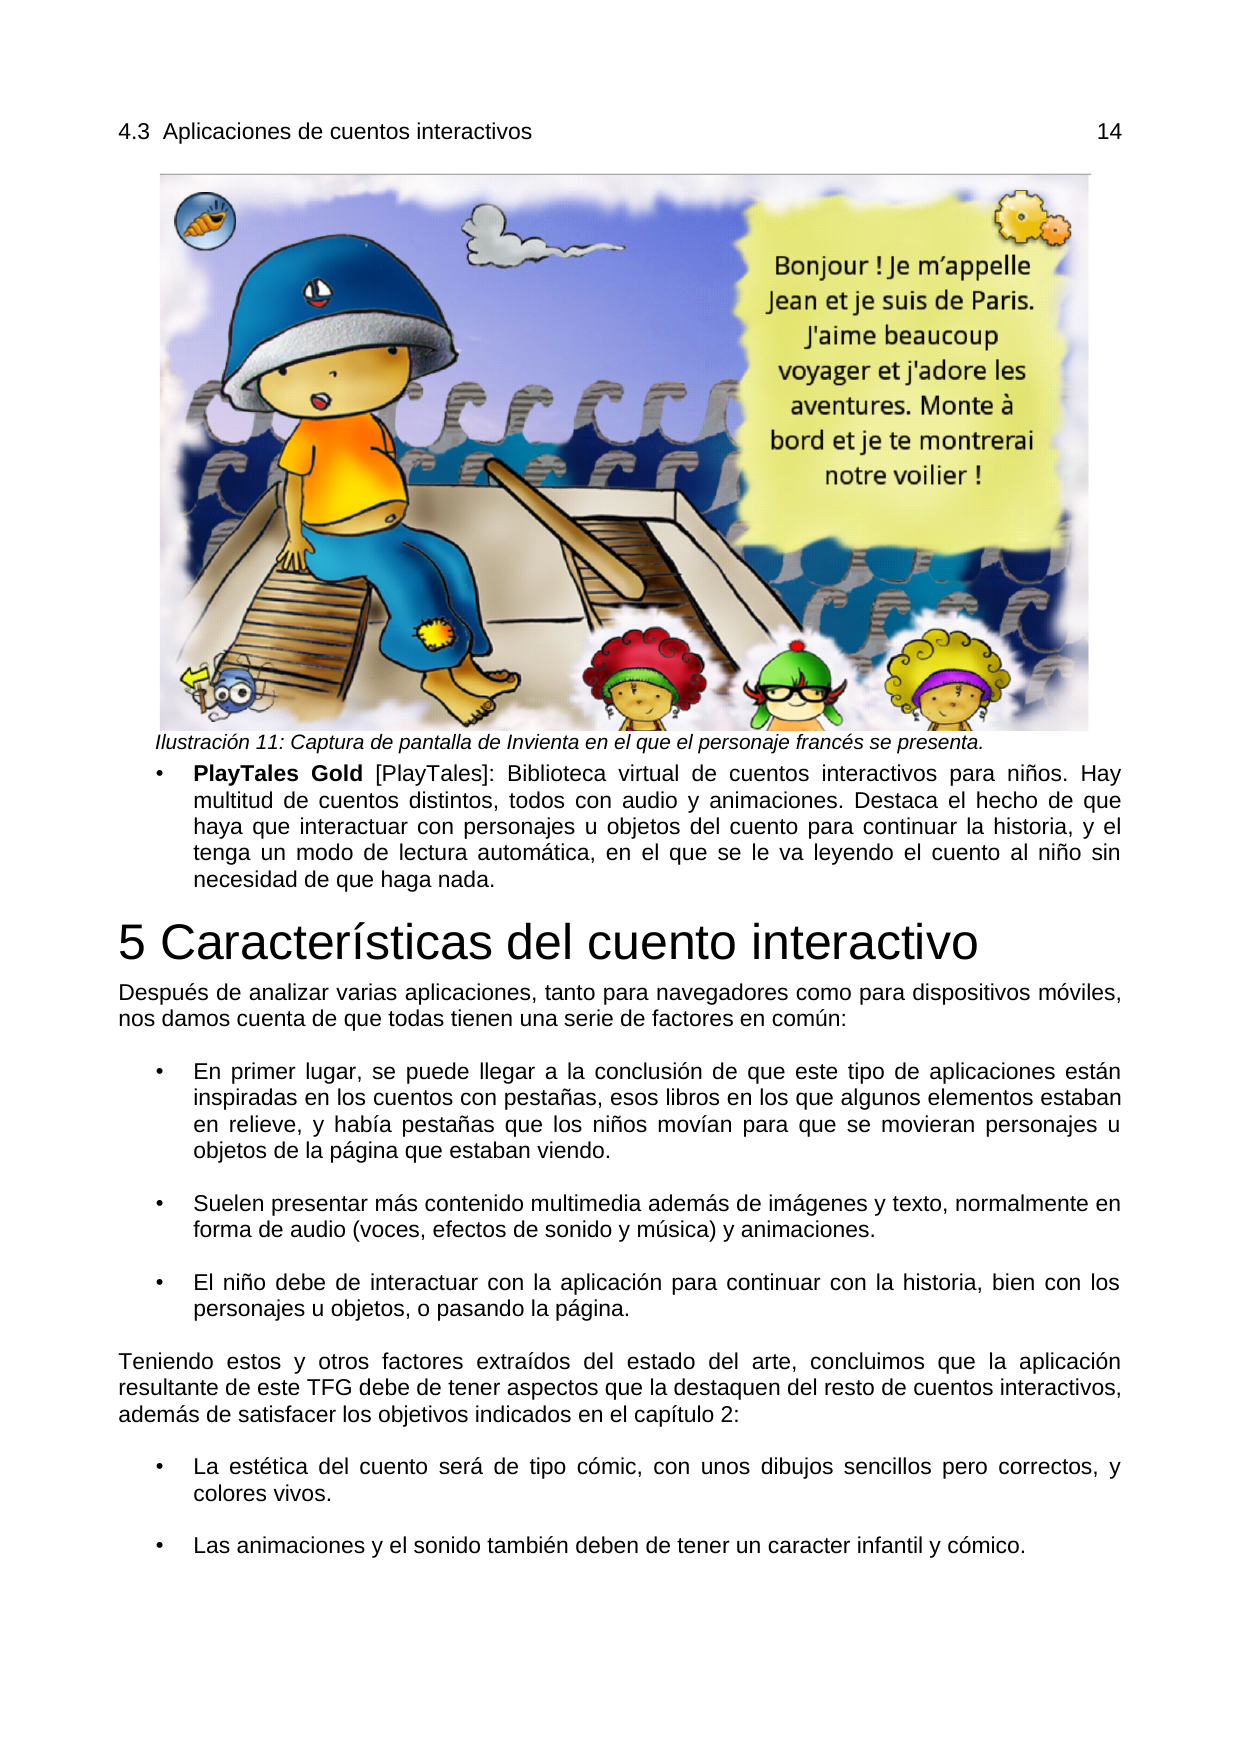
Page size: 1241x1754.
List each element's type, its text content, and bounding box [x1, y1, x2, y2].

list Ilustración 11: Captura de pantalla de Invienta en el que el personaje francés se presenta. [155, 186, 1096, 754]
list Las animaciones y el sonido también deben de tener un caracter infantil y cómico. [156, 1532, 1122, 1559]
list Suelen presentar más contenido multimedia además de imágenes y texto, normalmente en forma de audio (voces, efectos de sonido y música) y animaciones. [156, 1190, 1122, 1242]
text Teniendo estos y otros factores extraídos del estado del arte, concluimos que la aplicación resultante de este TFG debe de tener aspectos que la destaquen del resto de cuentos interactivos, además de satisfacer los objetivos indicados en el capítulo 2: [118, 1348, 1122, 1427]
list La estética del cuento será de tipo cómic, con unos dibujos sencillos pero correctos, y colores vivos. [156, 1453, 1122, 1506]
list En primer lugar, se puede llegar a la conclusión de que este tipo de aplicaciones están inspiradas en los cuentos con pestañas, esos libros en los que algunos elementos estaban en relieve, y había pestañas que los niños movían para que se movieran personajes u objetos de la página que estaban viendo. [156, 1058, 1122, 1163]
text Después de analizar varias aplicaciones, tanto para navegadores como para dispositivos móviles, nos damos cuenta de que todas tienen una serie de factores en común: [118, 979, 1122, 1032]
subtitle Características del cuento interactivo [118, 913, 1122, 970]
list PlayTales Gold [PlayTales]: Biblioteca virtual de cuentos interactivos para niños. Hay multitud de cuentos distintos, todos con audio y animaciones. Destaca el hecho de que haya que interactuar con personajes u objetos del cuento para continuar la historia, y el tenga un modo de lectura automática, en el que se le va leyendo el cuento al niño sin necesidad de que haga nada. [156, 174, 1122, 892]
list El niño debe de interactuar con la aplicación para continuar con la historia, bien con los personajes u objetos, o pasando la página. [156, 1269, 1122, 1321]
picture [159, 173, 1092, 731]
